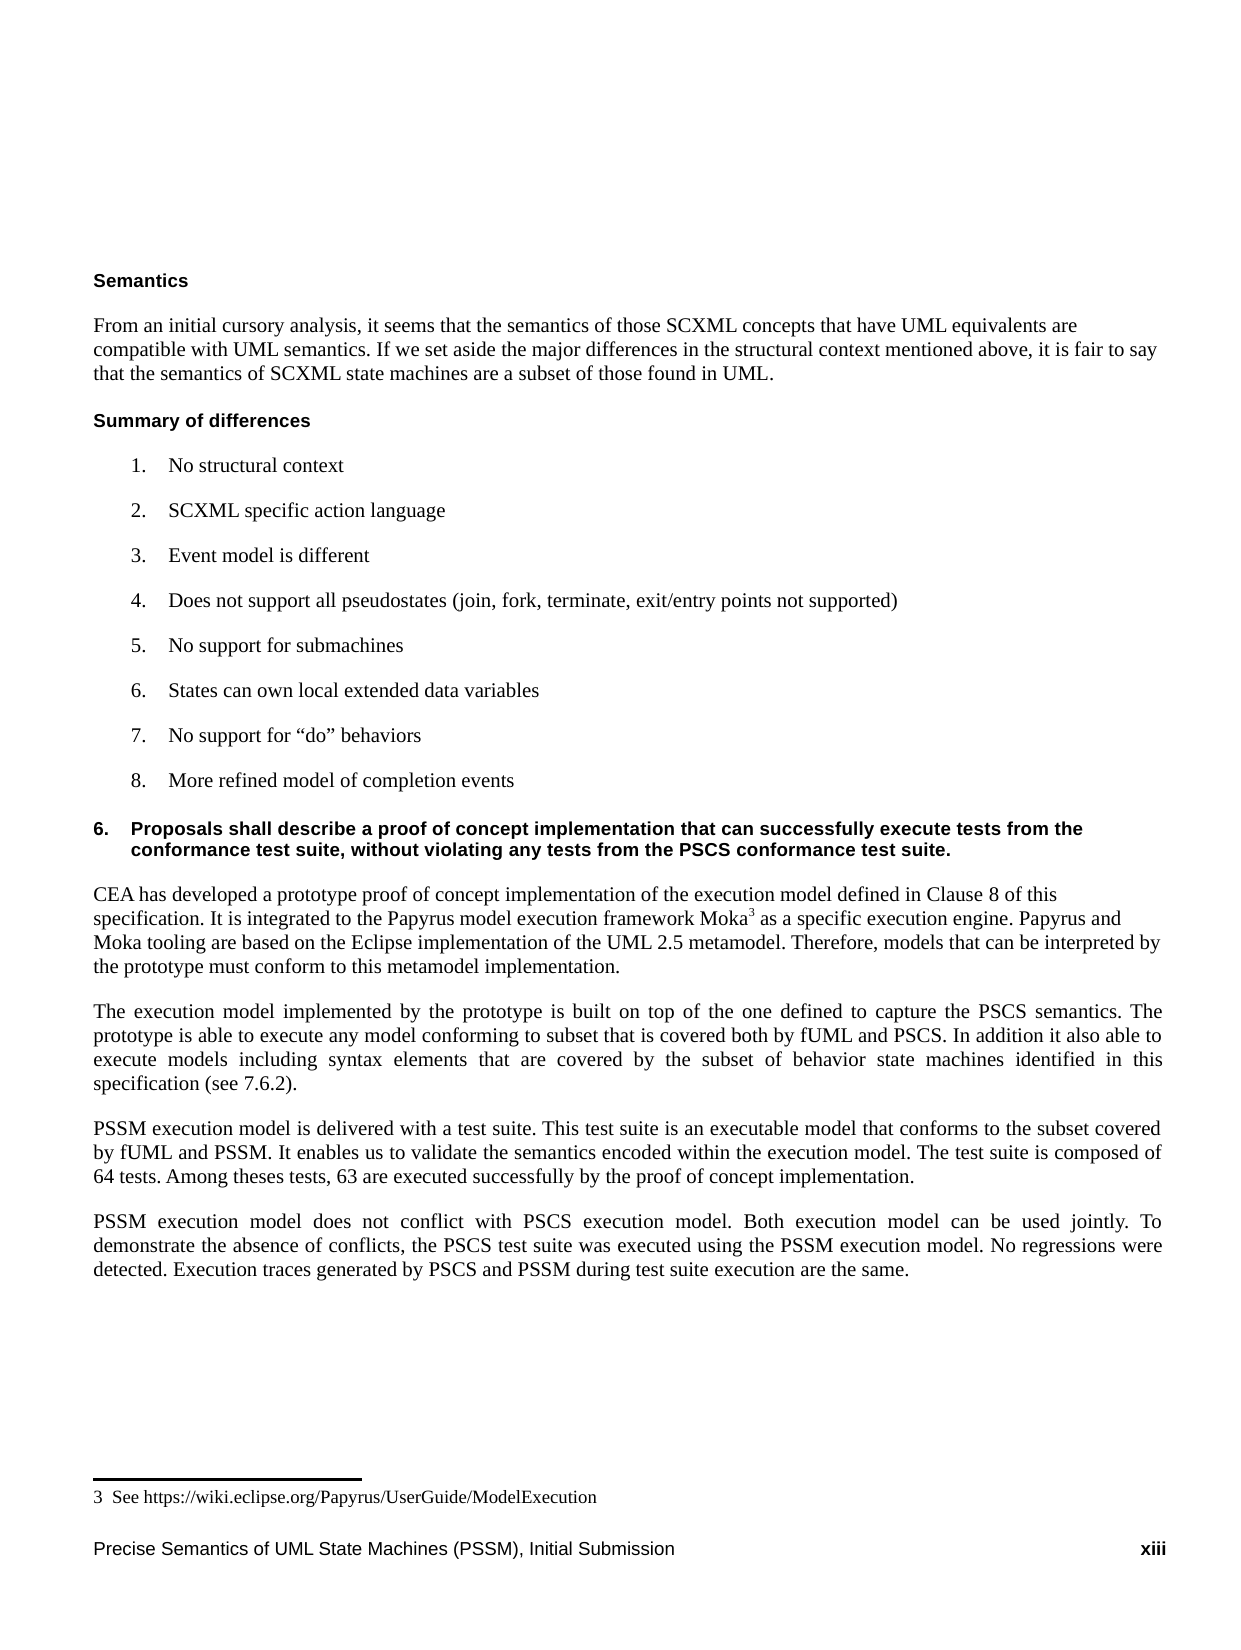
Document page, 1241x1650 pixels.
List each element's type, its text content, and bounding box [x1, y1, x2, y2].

subtitle Proposals shall describe a proof of concept implementation that can successfully execute tests from the conformance test suite, without violating any tests from the PSCS conformance test suite. [93, 817, 1164, 860]
list SCXML specific action language [131, 498, 1164, 522]
subtitle Semantics [93, 270, 1164, 292]
list No structural context [131, 452, 1164, 477]
subtitle Summary of differences [93, 410, 1164, 431]
text PSSM execution model does not conflict with PSCS execution model. Both execution model can be used jointly. To demonstrate the absence of conflicts, the PSCS test suite was executed using the PSSM execution model. No regressions were detected. Execution traces generated by PSCS and PSSM during test suite execution are the same. [93, 1209, 1164, 1281]
list States can own local extended data variables [131, 678, 1164, 702]
text The execution model implemented by the prototype is built on top of the one defined to capture the PSCS semantics. The prototype is able to execute any model conforming to subset that is covered both by fUML and PSCS. In addition it also able to execute models including syntax elements that are covered by the subset of behavior state machines identified in this specification (see 7.6.2). [93, 999, 1164, 1095]
text From an initial cursory analysis, it seems that the semantics of those SCXML concepts that have UML equivalents are compatible with UML semantics. If we set aside the major differences in the structural context mentioned above, it is fair to say that the semantics of SCXML state machines are a subset of those found in UML. [93, 313, 1164, 385]
list No support for “do” behaviors [131, 723, 1164, 747]
text CEA has developed a prototype proof of concept implementation of the execution model defined in Clause 8 of this specification. It is integrated to the Papyrus model execution framework Moka as a specific execution engine. Papyrus and Moka tooling are based on the Eclipse implementation of the UML 2.5 metamodel. Therefore, models that can be interpreted by the prototype must conform to this metamodel implementation. [93, 881, 1164, 978]
list No support for submachines [131, 633, 1164, 657]
text See https://wiki.eclipse.org/Papyrus/UserGuide/ModelExecution [93, 1486, 1164, 1507]
text PSSM execution model is delivered with a test suite. This test suite is an executable model that conforms to the subset covered by fUML and PSSM. It enables us to validate the semantics encoded within the execution model. The test suite is composed of 64 tests. Among theses tests, 63 are executed successfully by the proof of concept implementation. [93, 1116, 1164, 1188]
list Does not support all pseudostates (join, fork, terminate, exit/entry points not supported) [131, 588, 1164, 612]
list Event model is different [131, 543, 1164, 567]
list More refined model of completion events [131, 768, 1164, 792]
